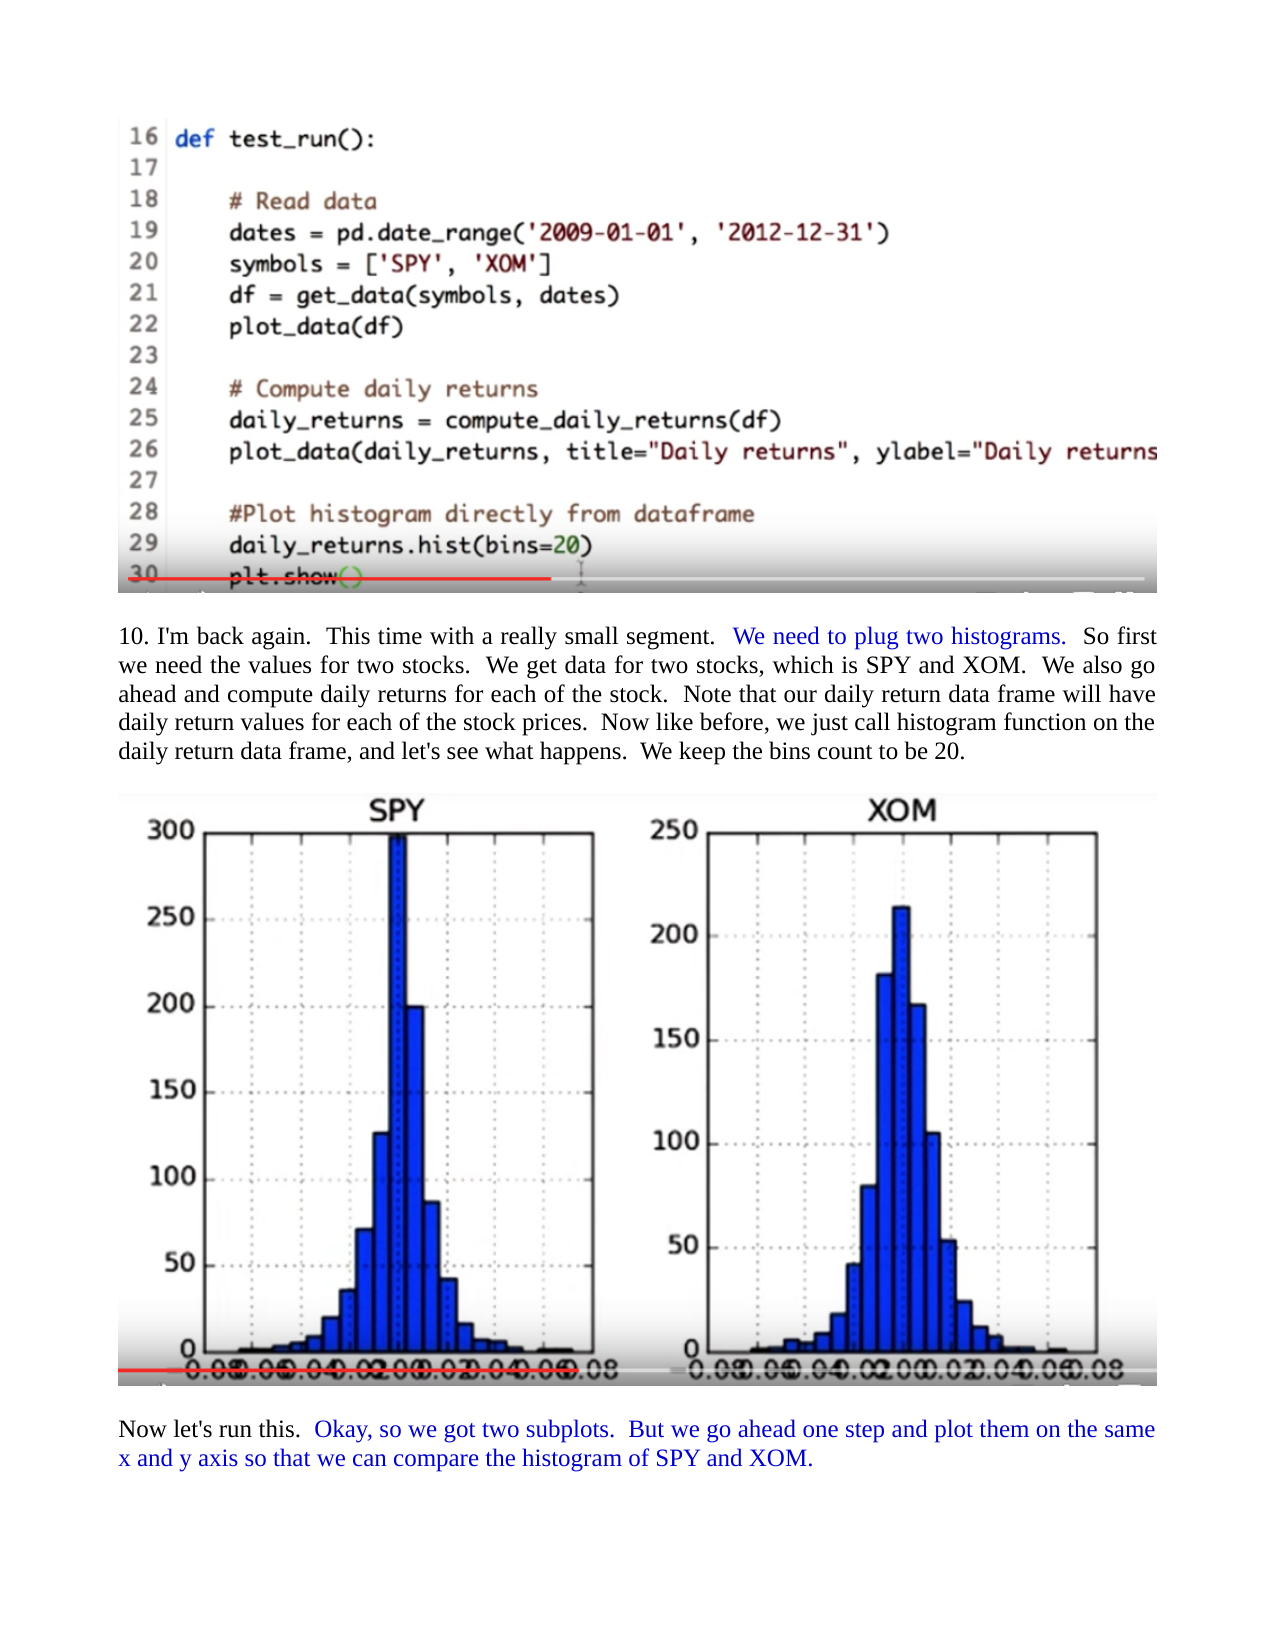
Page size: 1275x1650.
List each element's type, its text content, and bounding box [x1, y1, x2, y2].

text Now let's run this. Okay, so we got two subplots. But we go ahead one step and plot them on the same x and y axis so that we can compare the histogram of SPY and XOM. [118, 1414, 1157, 1471]
picture [118, 793, 1157, 1386]
picture [118, 118, 1157, 593]
text 10. I'm back again. This time with a really small segment. We need to plug two histograms. So first we need the values for two stocks. We get data for two stocks, which is SPY and XOM. We also go ahead and compute daily returns for each of the stock. Note that our daily return data frame will have daily return values for each of the stock prices. Now like before, we just call histogram function on the daily return data frame, and let's see what happens. We keep the bins count to be 20. [118, 621, 1157, 765]
